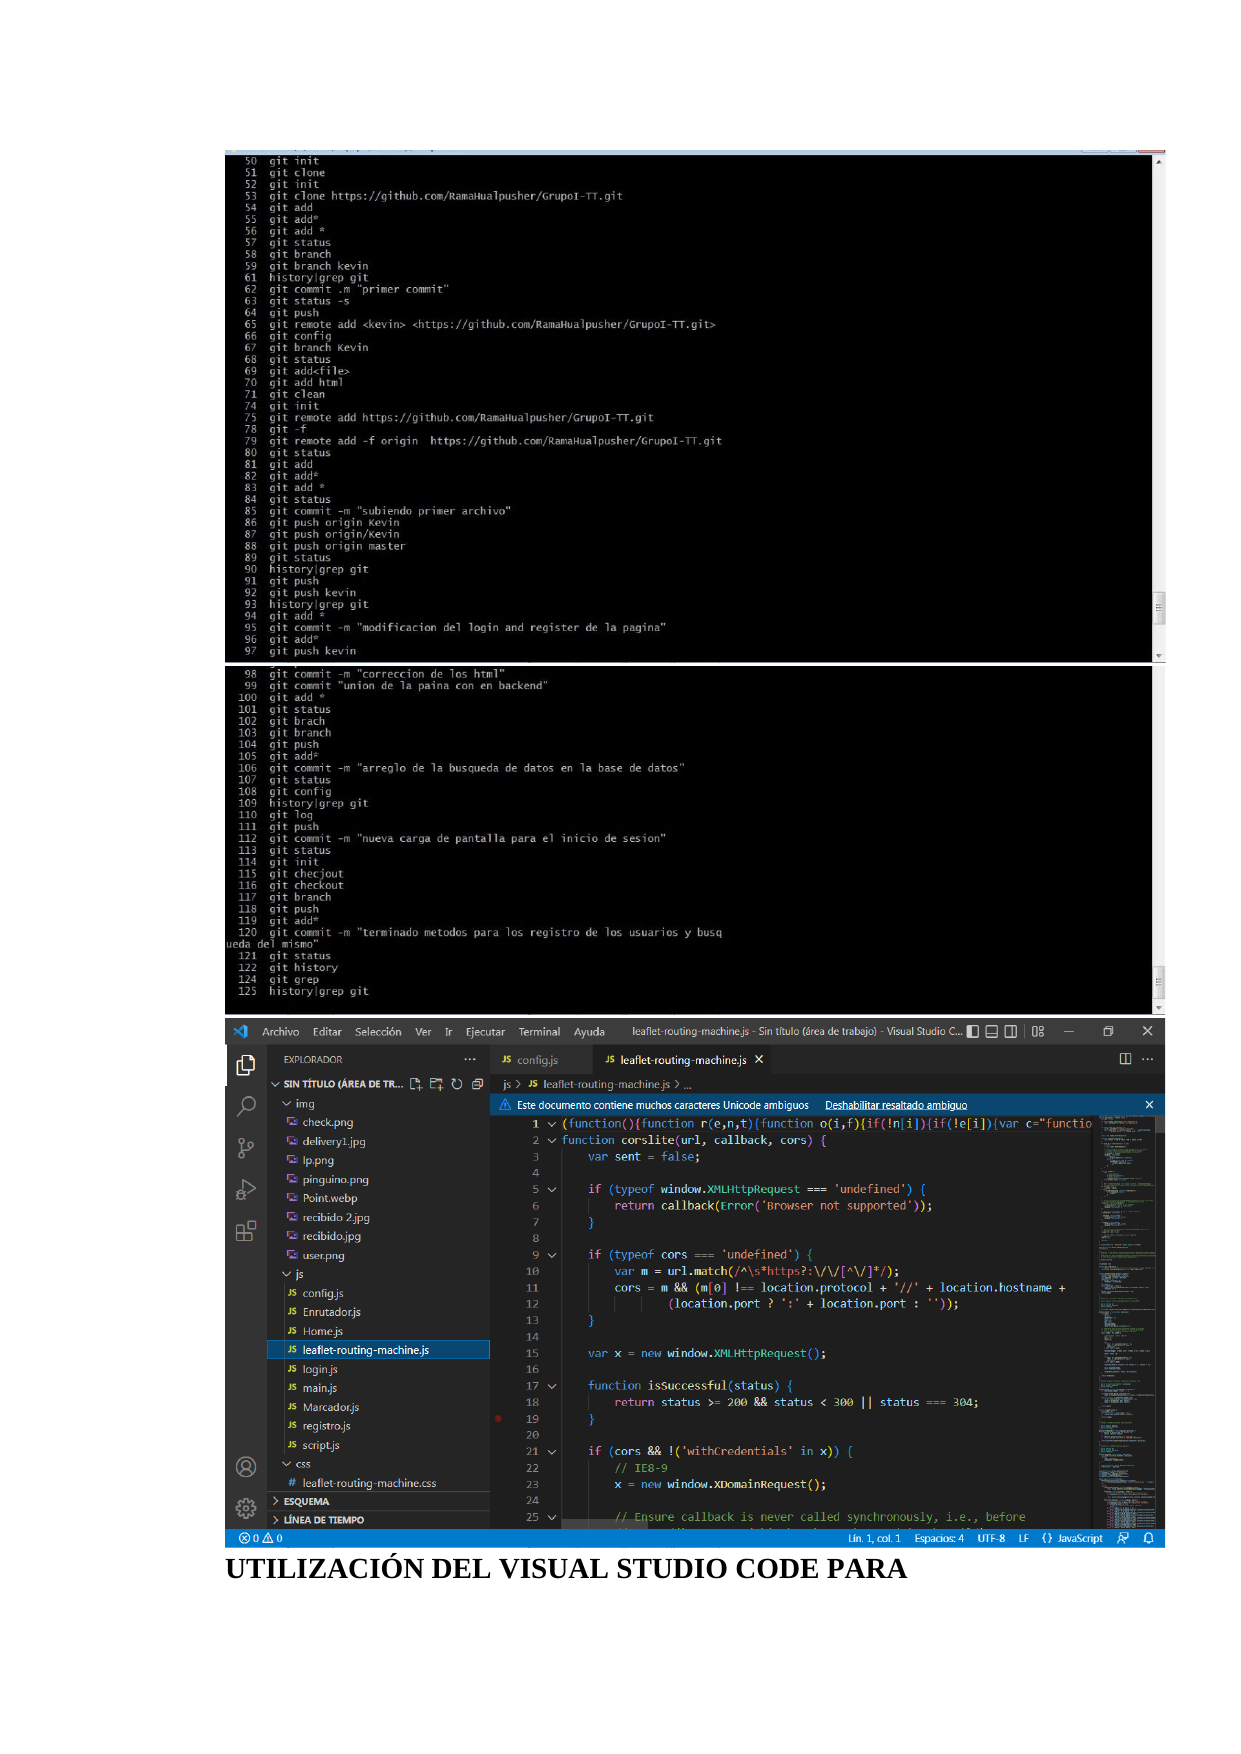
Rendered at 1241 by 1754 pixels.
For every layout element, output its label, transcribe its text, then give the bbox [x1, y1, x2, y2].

text UTILIZACIÓN DEL VISUAL STUDIO CODE PARA [225, 1552, 1090, 1585]
